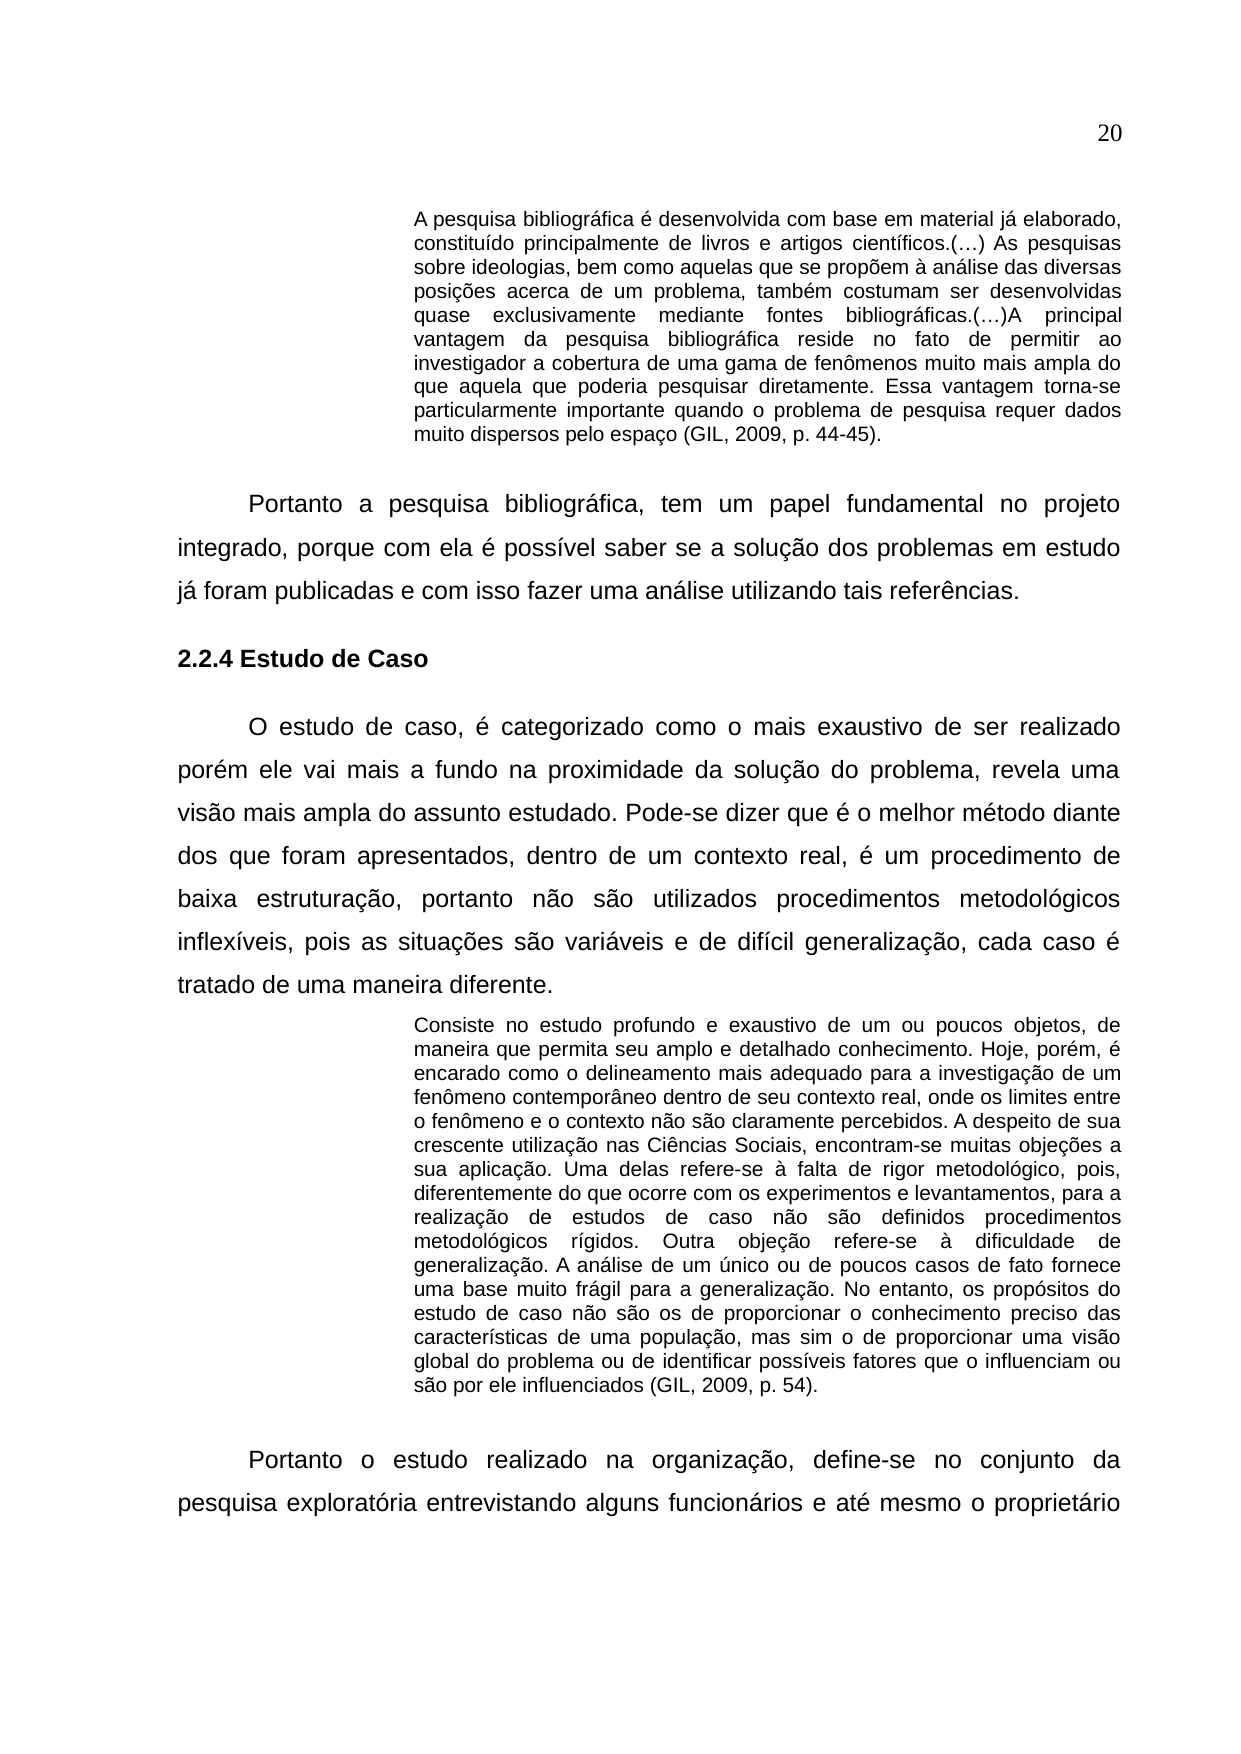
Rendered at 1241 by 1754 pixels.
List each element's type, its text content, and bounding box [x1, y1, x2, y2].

text Portanto o estudo realizado na organização, define-se no conjunto da pesquisa exploratória entrevistando alguns funcionários e até mesmo o proprietário [177, 1444, 1122, 1516]
subtitle 2.2.4 Estudo de Caso [177, 643, 1122, 672]
text A pesquisa bibliográfica é desenvolvida com base em material já elaborado, constituído principalmente de livros e artigos científicos.(…) As pesquisas sobre ideologias, bem como aquelas que se propõem à análise das diversas posições acerca de um problema, também costumam ser desenvolvidas quase exclusivamente mediante fontes bibliográficas.(…)A principal vantagem da pesquisa bibliográfica reside no fato de permitir ao investigador a cobertura de uma gama de fenômenos muito mais ampla do que aquela que poderia pesquisar diretamente. Essa vantagem torna-se particularmente importante quando o problema de pesquisa requer dados muito dispersos pelo espaço (GIL, 2009, p. 44-45). [413, 207, 1122, 446]
text Consiste no estudo profundo e exaustivo de um ou poucos objetos, de maneira que permita seu amplo e detalhado conhecimento. Hoje, porém, é encarado como o delineamento mais adequado para a investigação de um fenômeno contemporâneo dentro de seu contexto real, onde os limites entre o fenômeno e o contexto não são claramente percebidos. A despeito de sua crescente utilização nas Ciências Sociais, encontram-se muitas objeções a sua aplicação. Uma delas refere-se à falta de rigor metodológico, pois, diferentemente do que ocorre com os experimentos e levantamentos, para a realização de estudos de caso não são definidos procedimentos metodológicos rígidos. Outra objeção refere-se à dificuldade de generalização. A análise de um único ou de poucos casos de fato fornece uma base muito frágil para a generalização. No entanto, os propósitos do estudo de caso não são os de proporcionar o conhecimento preciso das características de uma população, mas sim o de proporcionar uma visão global do problema ou de identificar possíveis fatores que o influenciam ou são por ele influenciados (GIL, 2009, p. 54). [413, 1013, 1122, 1397]
text O estudo de caso, é categorizado como o mais exaustivo de ser realizado porém ele vai mais a fundo na proximidade da solução do problema, revela uma visão mais ampla do assunto estudado. Pode-se dizer que é o melhor método diante dos que foram apresentados, dentro de um contexto real, é um procedimento de baixa estruturação, portanto não são utilizados procedimentos metodológicos inflexíveis, pois as situações são variáveis e de difícil generalização, cada caso é tratado de uma maneira diferente. [177, 711, 1122, 999]
text Portanto a pesquisa bibliográfica, tem um papel fundamental no projeto integrado, porque com ela é possível saber se a solução dos problemas em estudo já foram publicadas e com isso fazer uma análise utilizando tais referências. [177, 489, 1122, 604]
